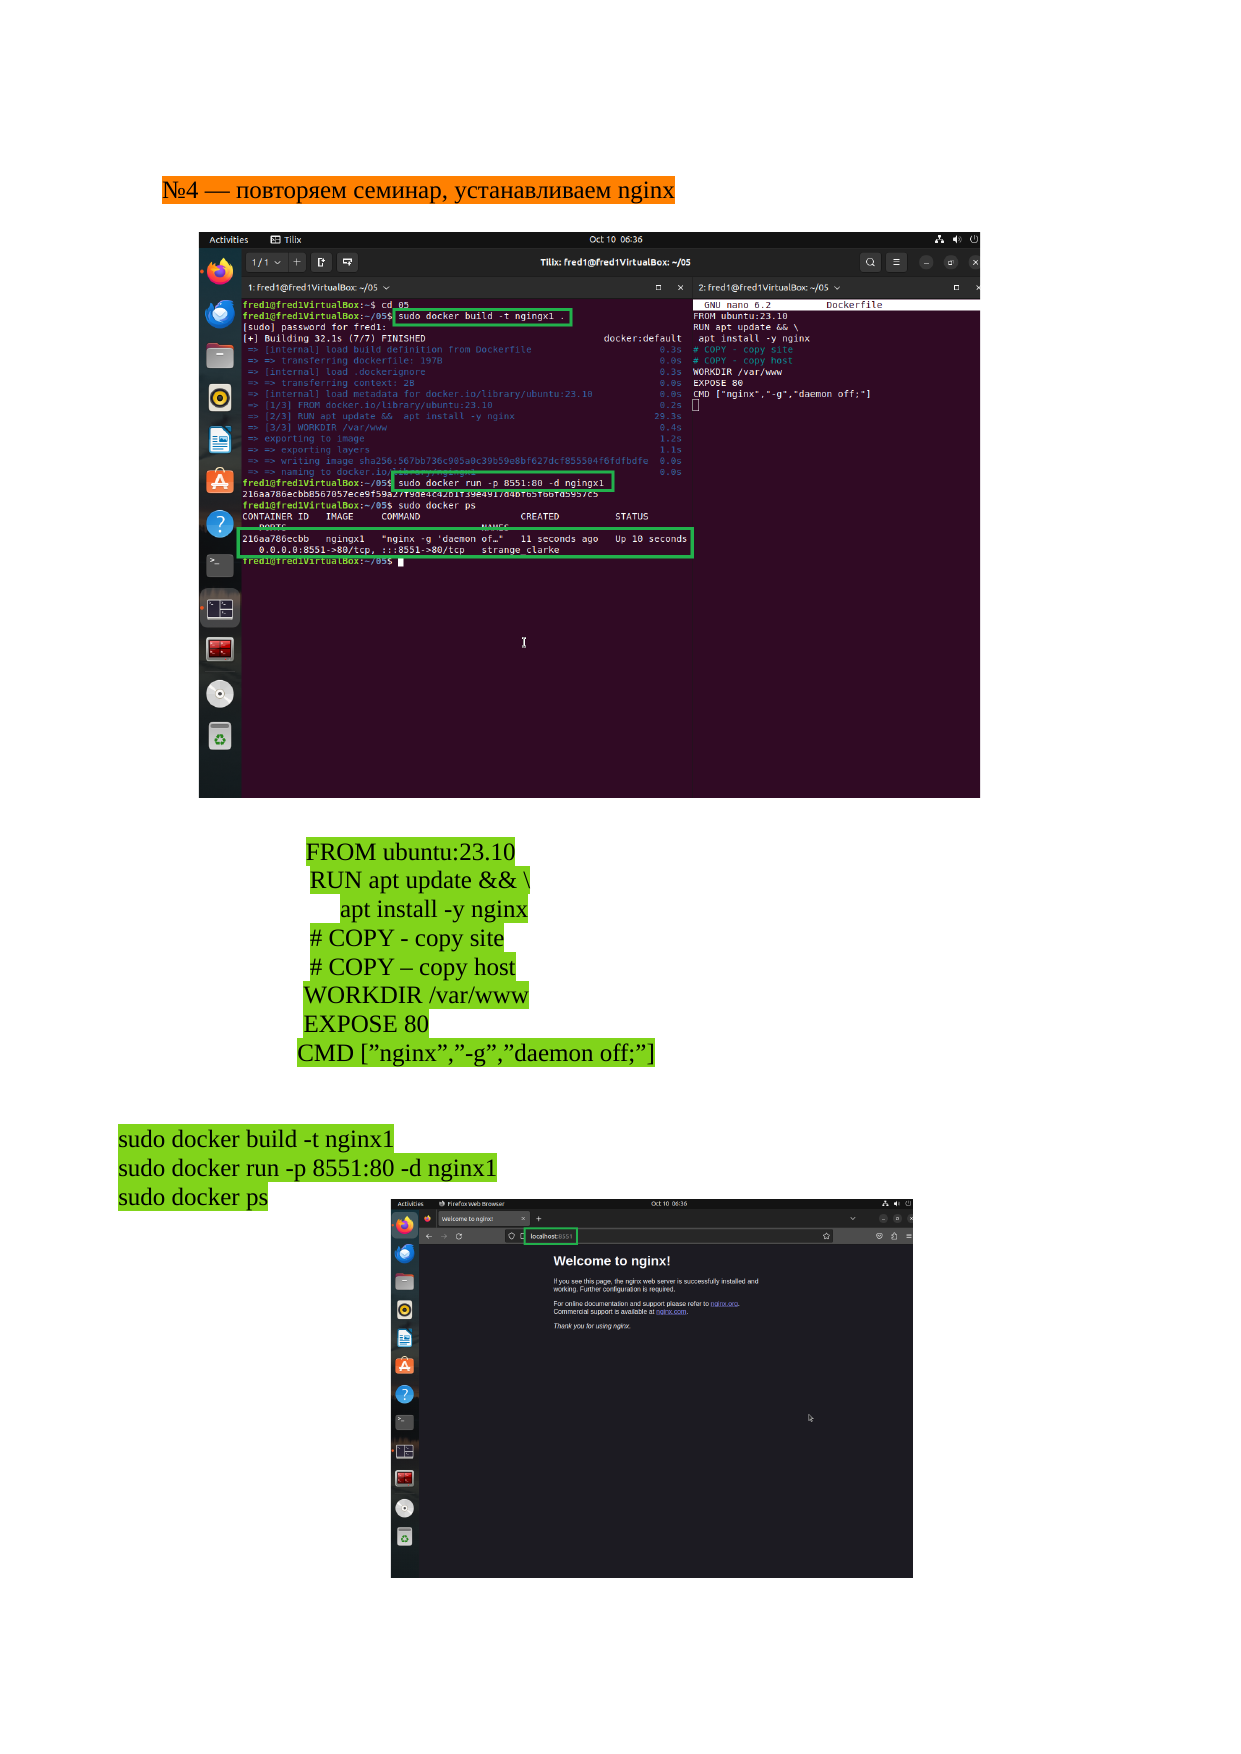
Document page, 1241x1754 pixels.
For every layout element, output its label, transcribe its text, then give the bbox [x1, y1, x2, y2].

text WORKDIR /var/www [118, 981, 1122, 1009]
text EXPOSE 80 [118, 1009, 1122, 1038]
text sudo docker build -t nginx1 [118, 1124, 1122, 1153]
text CMD [”nginx”,”-g”,”daemon off;”] [118, 1038, 1122, 1067]
picture [390, 1199, 913, 1578]
text # COPY – copy host [118, 952, 1122, 981]
text sudo docker ps [118, 1182, 1122, 1211]
text sudo docker run -p 8551:80 -d nginx1 [118, 1153, 1122, 1182]
text FROM ubuntu:23.10 [118, 837, 1122, 866]
text №4 — повторяем семинар, устанавливаем nginx [118, 176, 1122, 204]
picture [198, 232, 981, 798]
text # COPY - copy site [118, 923, 1122, 952]
text apt install -y nginx [118, 894, 1122, 923]
text RUN apt update && \ [118, 866, 1122, 894]
